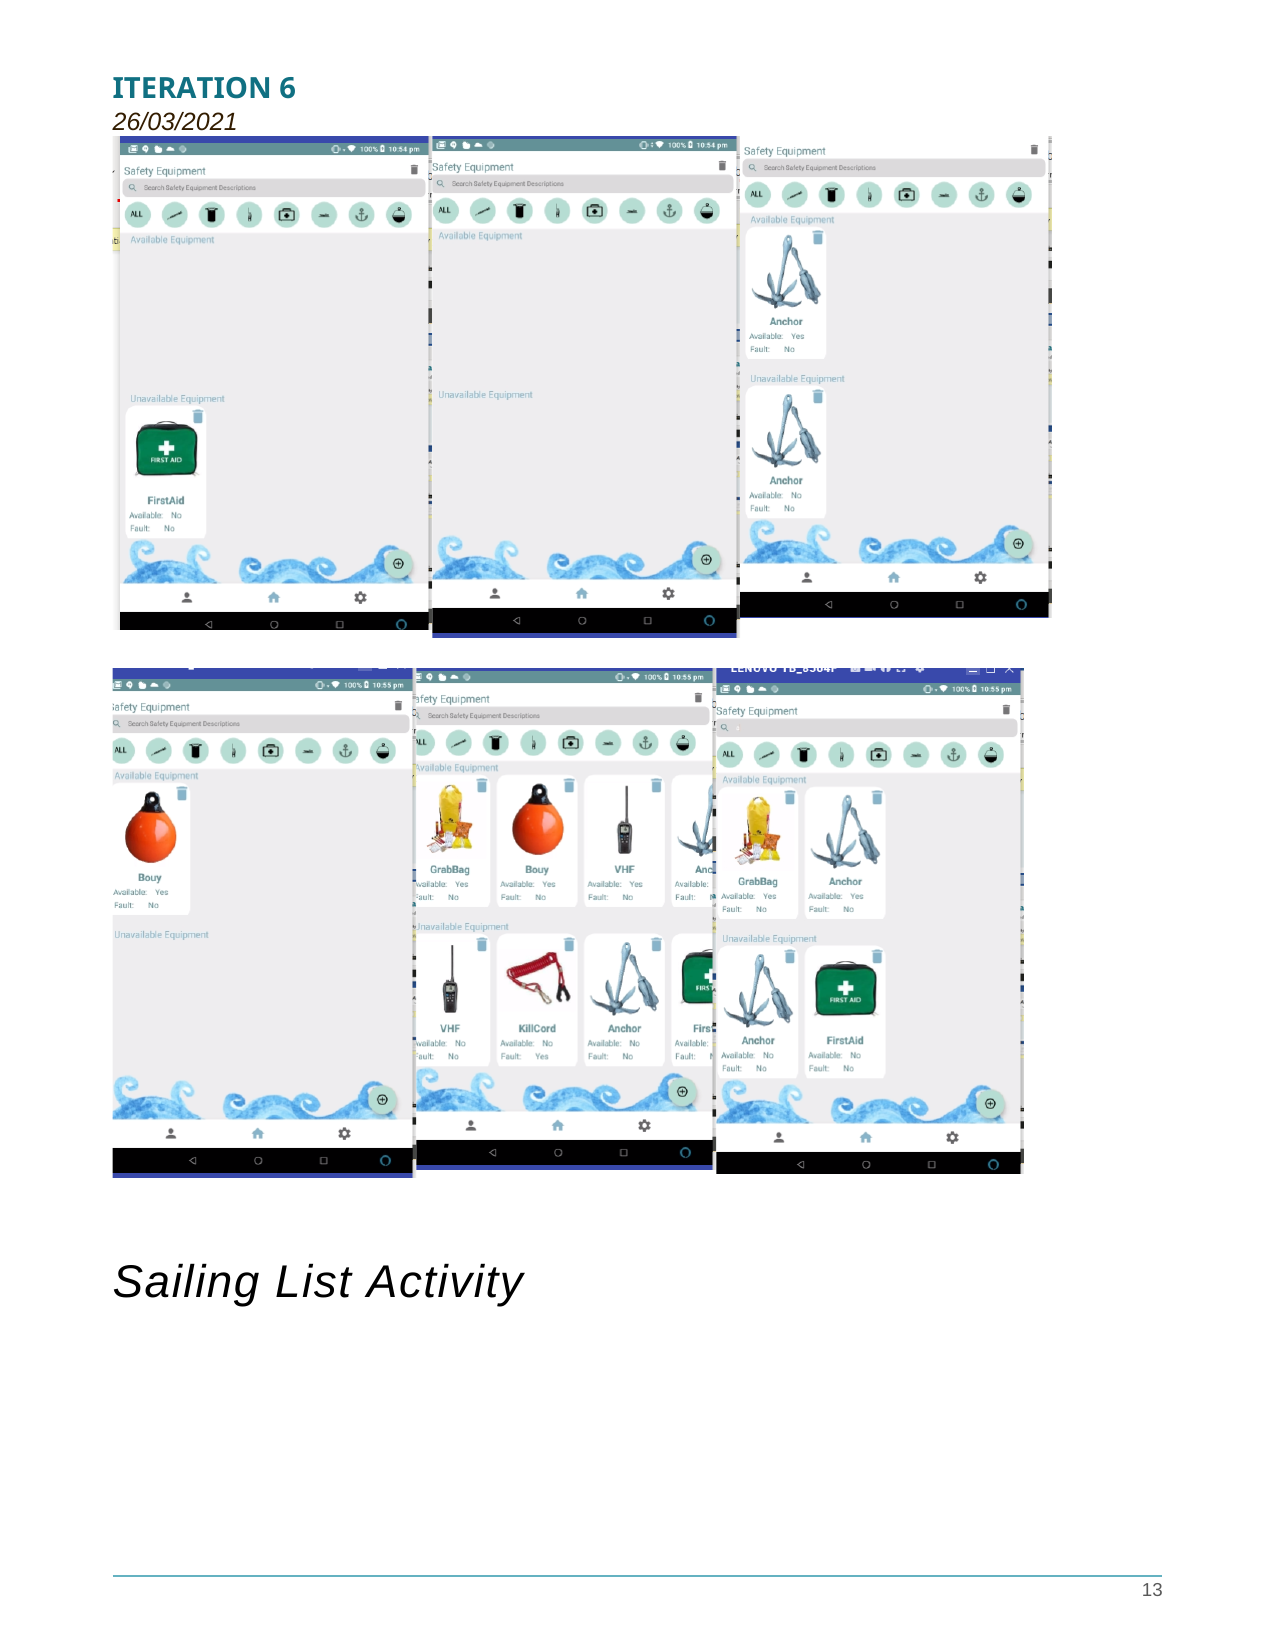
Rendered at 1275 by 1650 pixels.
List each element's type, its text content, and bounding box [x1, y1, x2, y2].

subtitle Sailing List Activity [112, 1255, 1162, 1308]
